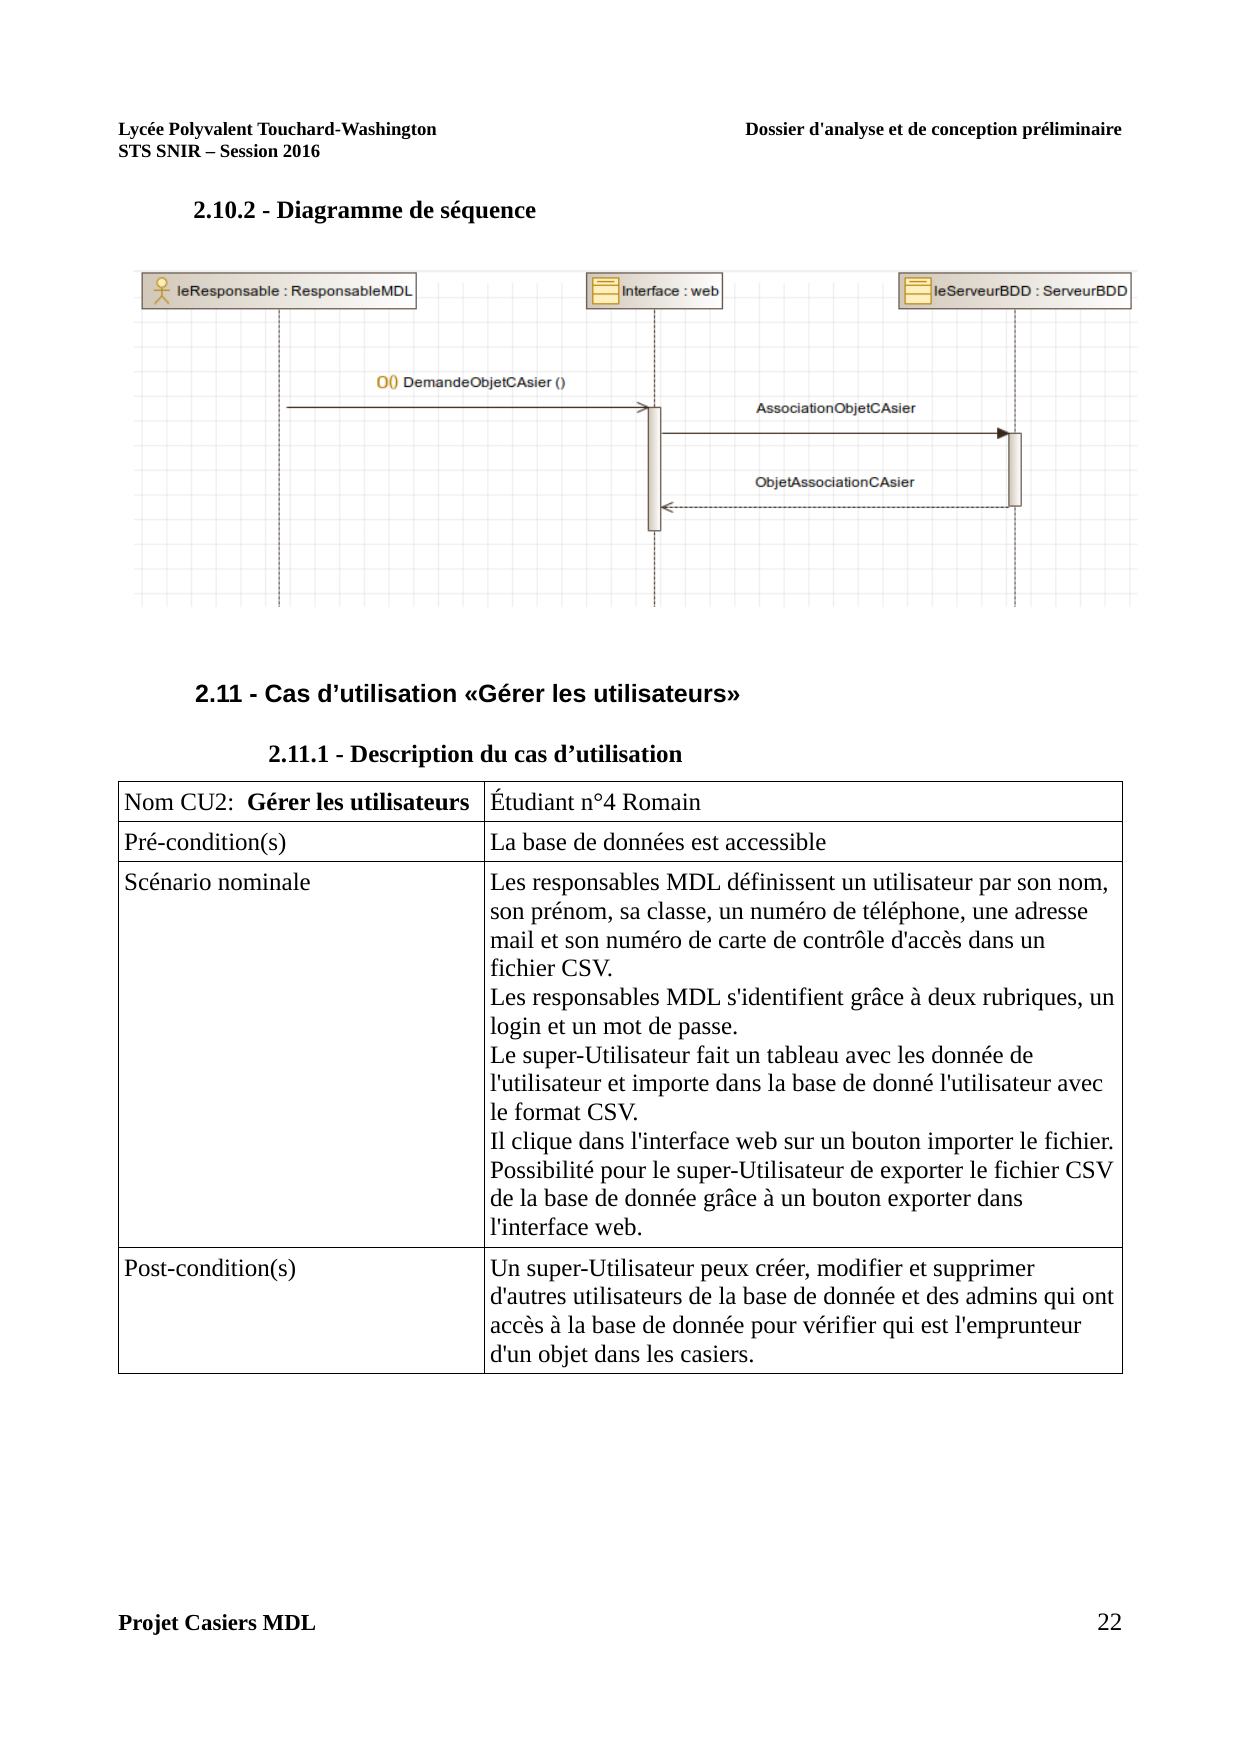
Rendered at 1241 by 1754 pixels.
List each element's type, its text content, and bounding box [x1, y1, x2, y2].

table_header Nom CU2: Gérer les utilisateurs [119, 782, 484, 821]
table_cell Scénario nominale [119, 862, 484, 1247]
picture [133, 270, 1138, 607]
table_cell Pré-condition(s) [119, 822, 484, 861]
subtitle 2.11.1 - Description du cas d’utilisation [118, 735, 1122, 768]
table_cell La base de données est accessible [485, 822, 1122, 861]
table_cell Post-condition(s) [119, 1248, 484, 1373]
subtitle 2.11 - Cas d’utilisation «Gérer les utilisateurs» [195, 679, 1122, 708]
subtitle 2.10.2 - Diagramme de séquence [118, 191, 1122, 224]
table_header Étudiant n°4 Romain [485, 782, 1122, 821]
table_cell Un super-Utilisateur peux créer, modifier et supprimer d'autres utilisateurs de la base de donnée et des admins qui ont accès à la base de donnée pour vérifier qui est l'emprunteur d'un objet dans les casiers. [485, 1248, 1122, 1373]
table_cell Les responsables MDL définissent un utilisateur par son nom, son prénom, sa classe, un numéro de téléphone, une adresse mail et son numéro de carte de contrôle d'accès dans un fichier CSV. Les responsables MDL s'identifient grâce à deux rubriques, un login et un mot de passe. Le super-Utilisateur fait un tableau avec les donnée de l'utilisateur et importe dans la base de donné l'utilisateur avec le format CSV. Il clique dans l'interface web sur un bouton importer le fichier. Possibilité pour le super-Utilisateur de exporter le fichier CSV de la base de donnée grâce à un bouton exporter dans l'interface web. [485, 862, 1122, 1247]
